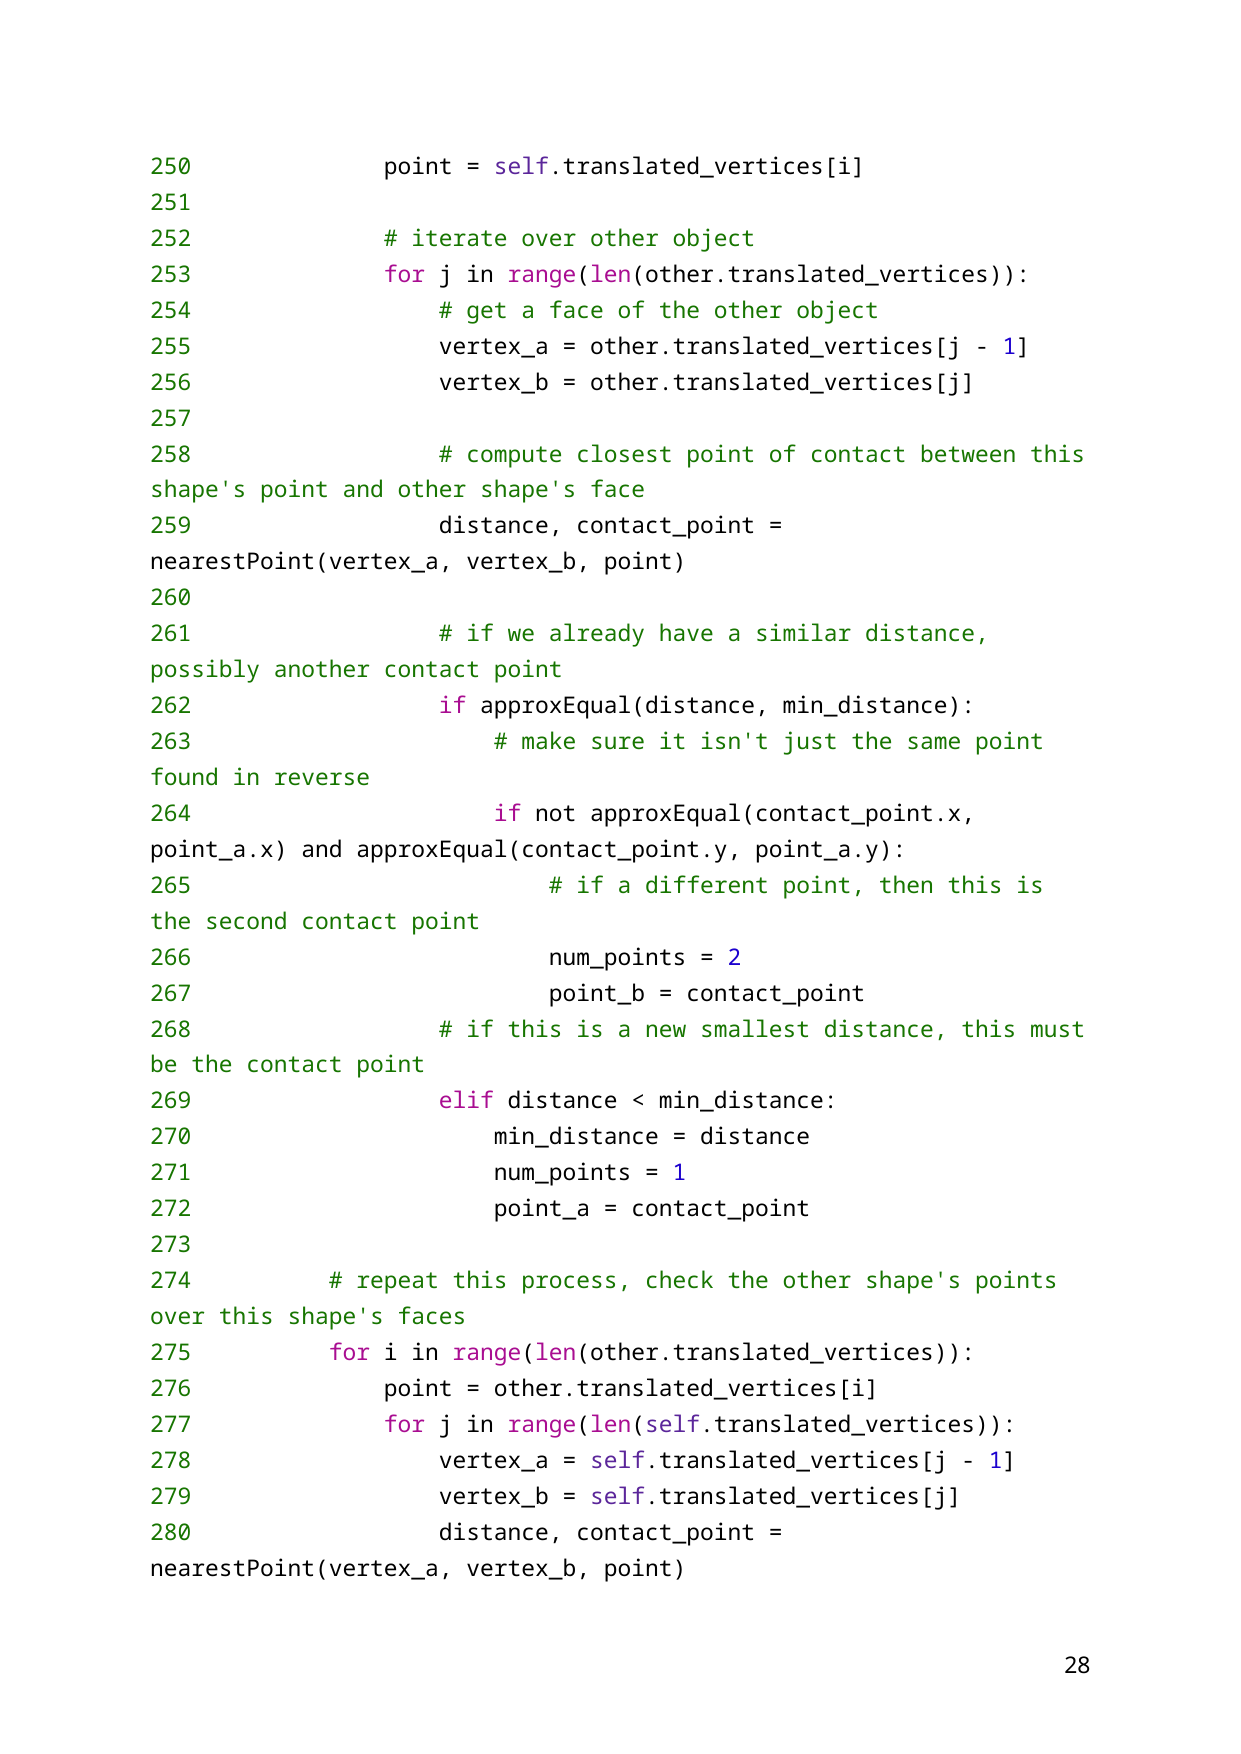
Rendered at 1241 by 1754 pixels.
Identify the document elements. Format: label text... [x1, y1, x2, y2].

text 273 [150, 1228, 1090, 1259]
text 277 for j in range(len(self.translated_vertices)): [150, 1408, 1090, 1439]
text 267 point_b = contact_point [150, 977, 1090, 1008]
text 261 # if we already have a similar distance, possibly another contact point [150, 617, 1090, 684]
text 279 vertex_b = self.translated_vertices[j] [150, 1480, 1090, 1511]
text 262 if approxEqual(distance, min_distance): [150, 689, 1090, 720]
text 250 point = self.translated_vertices[i] [150, 150, 1090, 181]
text 260 [150, 581, 1090, 612]
text 254 # get a face of the other object [150, 294, 1090, 325]
text 278 vertex_a = self.translated_vertices[j - 1] [150, 1444, 1090, 1475]
text 280 distance, contact_point = nearestPoint(vertex_a, vertex_b, point) [150, 1516, 1090, 1583]
text 266 num_points = 2 [150, 941, 1090, 972]
text 276 point = other.translated_vertices[i] [150, 1372, 1090, 1403]
text 258 # compute closest point of contact between this shape's point and other shape's face [150, 437, 1090, 505]
text 255 vertex_a = other.translated_vertices[j - 1] [150, 330, 1090, 361]
text 251 [150, 186, 1090, 217]
text 268 # if this is a new smallest distance, this must be the contact point [150, 1012, 1090, 1080]
text 270 min_distance = distance [150, 1120, 1090, 1152]
text 269 elif distance < min_distance: [150, 1084, 1090, 1116]
text 264 if not approxEqual(contact_point.x, point_a.x) and approxEqual(contact_point.y, point_a.y): [150, 797, 1090, 864]
text 272 point_a = contact_point [150, 1192, 1090, 1223]
text 256 vertex_b = other.translated_vertices[j] [150, 366, 1090, 397]
text 274 # repeat this process, check the other shape's points over this shape's faces [150, 1264, 1090, 1331]
text 263 # make sure it isn't just the same point found in reverse [150, 725, 1090, 792]
text 265 # if a different point, then this is the second contact point [150, 869, 1090, 936]
text 257 [150, 402, 1090, 433]
text 252 # iterate over other object [150, 222, 1090, 253]
text 259 distance, contact_point = nearestPoint(vertex_a, vertex_b, point) [150, 509, 1090, 577]
text 275 for i in range(len(other.translated_vertices)): [150, 1336, 1090, 1367]
text 271 num_points = 1 [150, 1156, 1090, 1187]
text 253 for j in range(len(other.translated_vertices)): [150, 258, 1090, 289]
